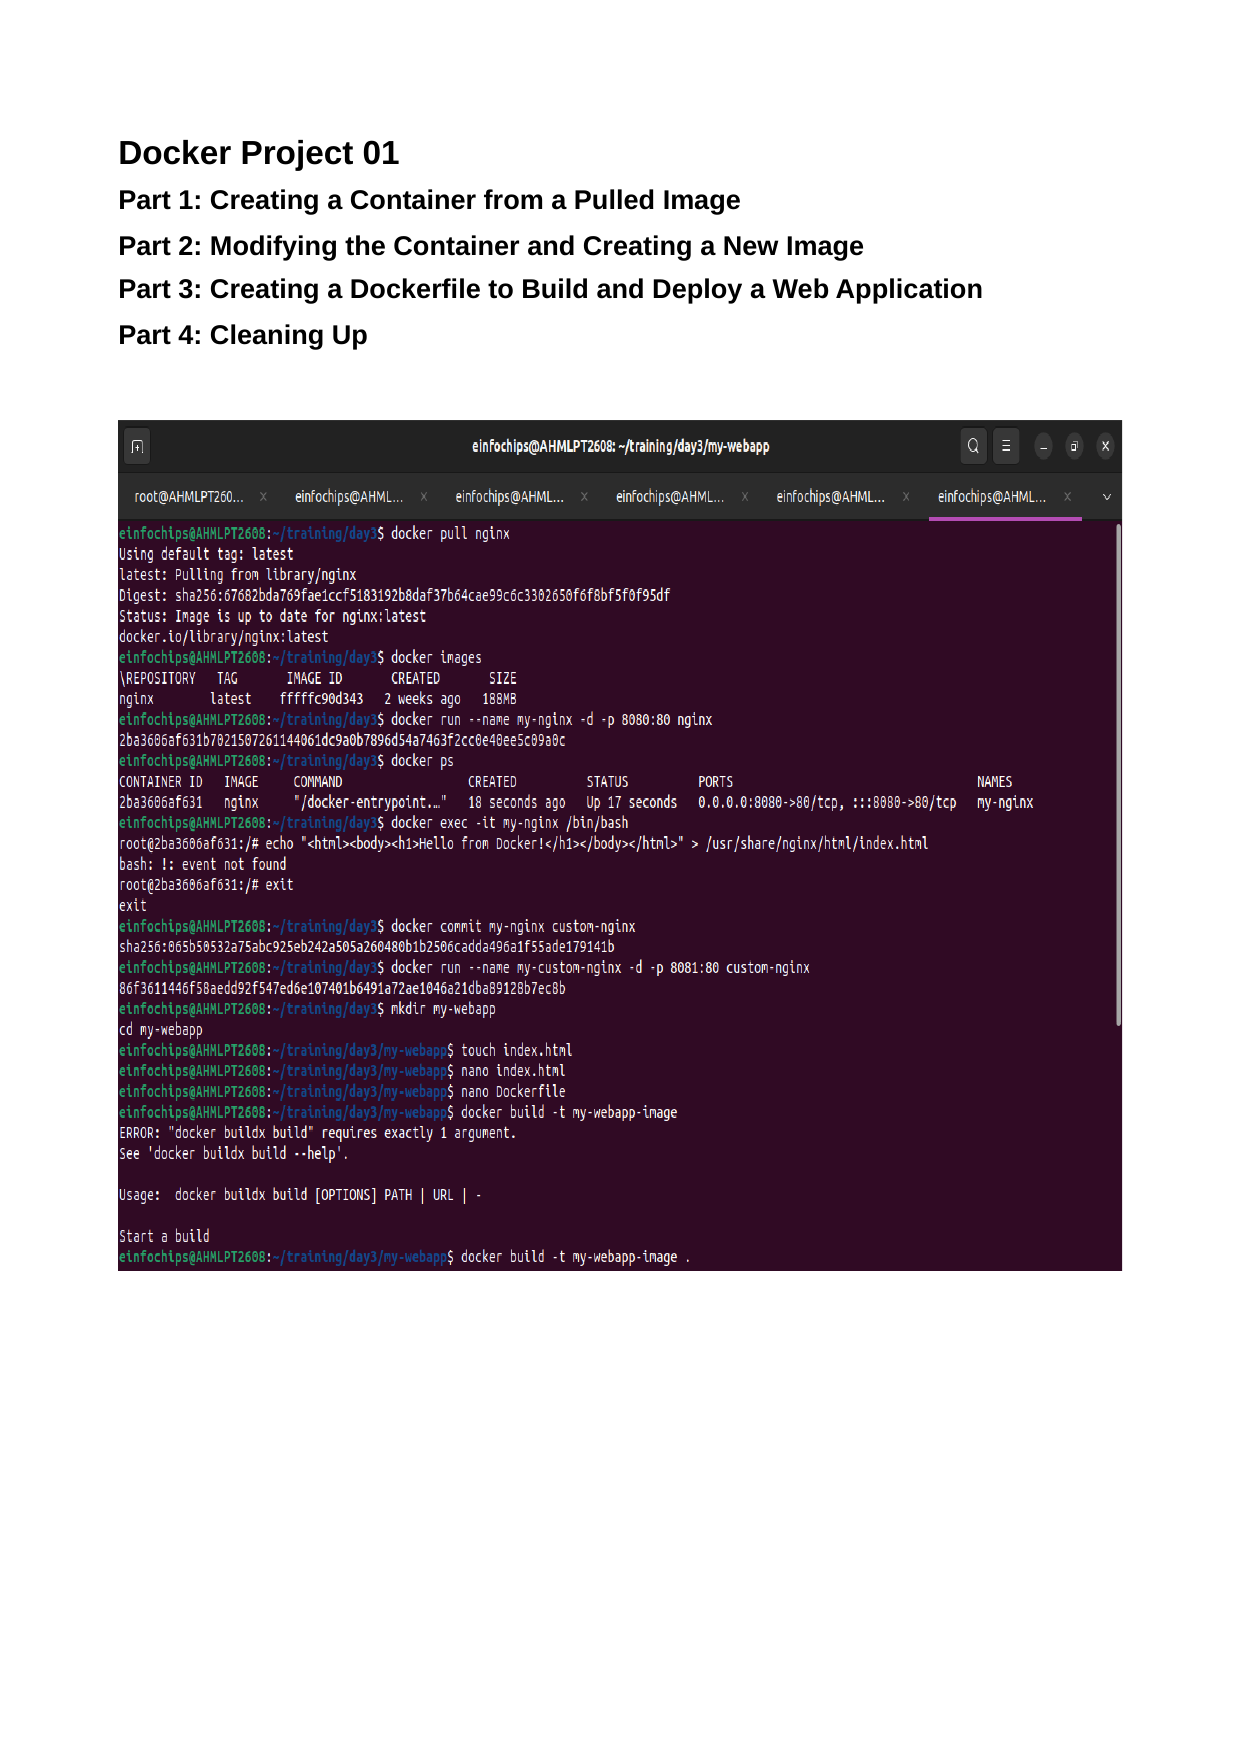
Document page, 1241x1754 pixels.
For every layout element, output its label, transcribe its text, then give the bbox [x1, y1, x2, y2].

subtitle Docker Project 01 [118, 133, 1122, 171]
subtitle Part 2: Modifying the Container and Creating a New Image [118, 229, 1122, 261]
text Part 3: Creating a Dockerfile to Build and Deploy a Web Application [118, 273, 1122, 304]
text Part 1: Creating a Container from a Pulled Image [118, 184, 1122, 215]
subtitle Part 4: Cleaning Up [118, 319, 1122, 350]
picture [118, 420, 1123, 1271]
